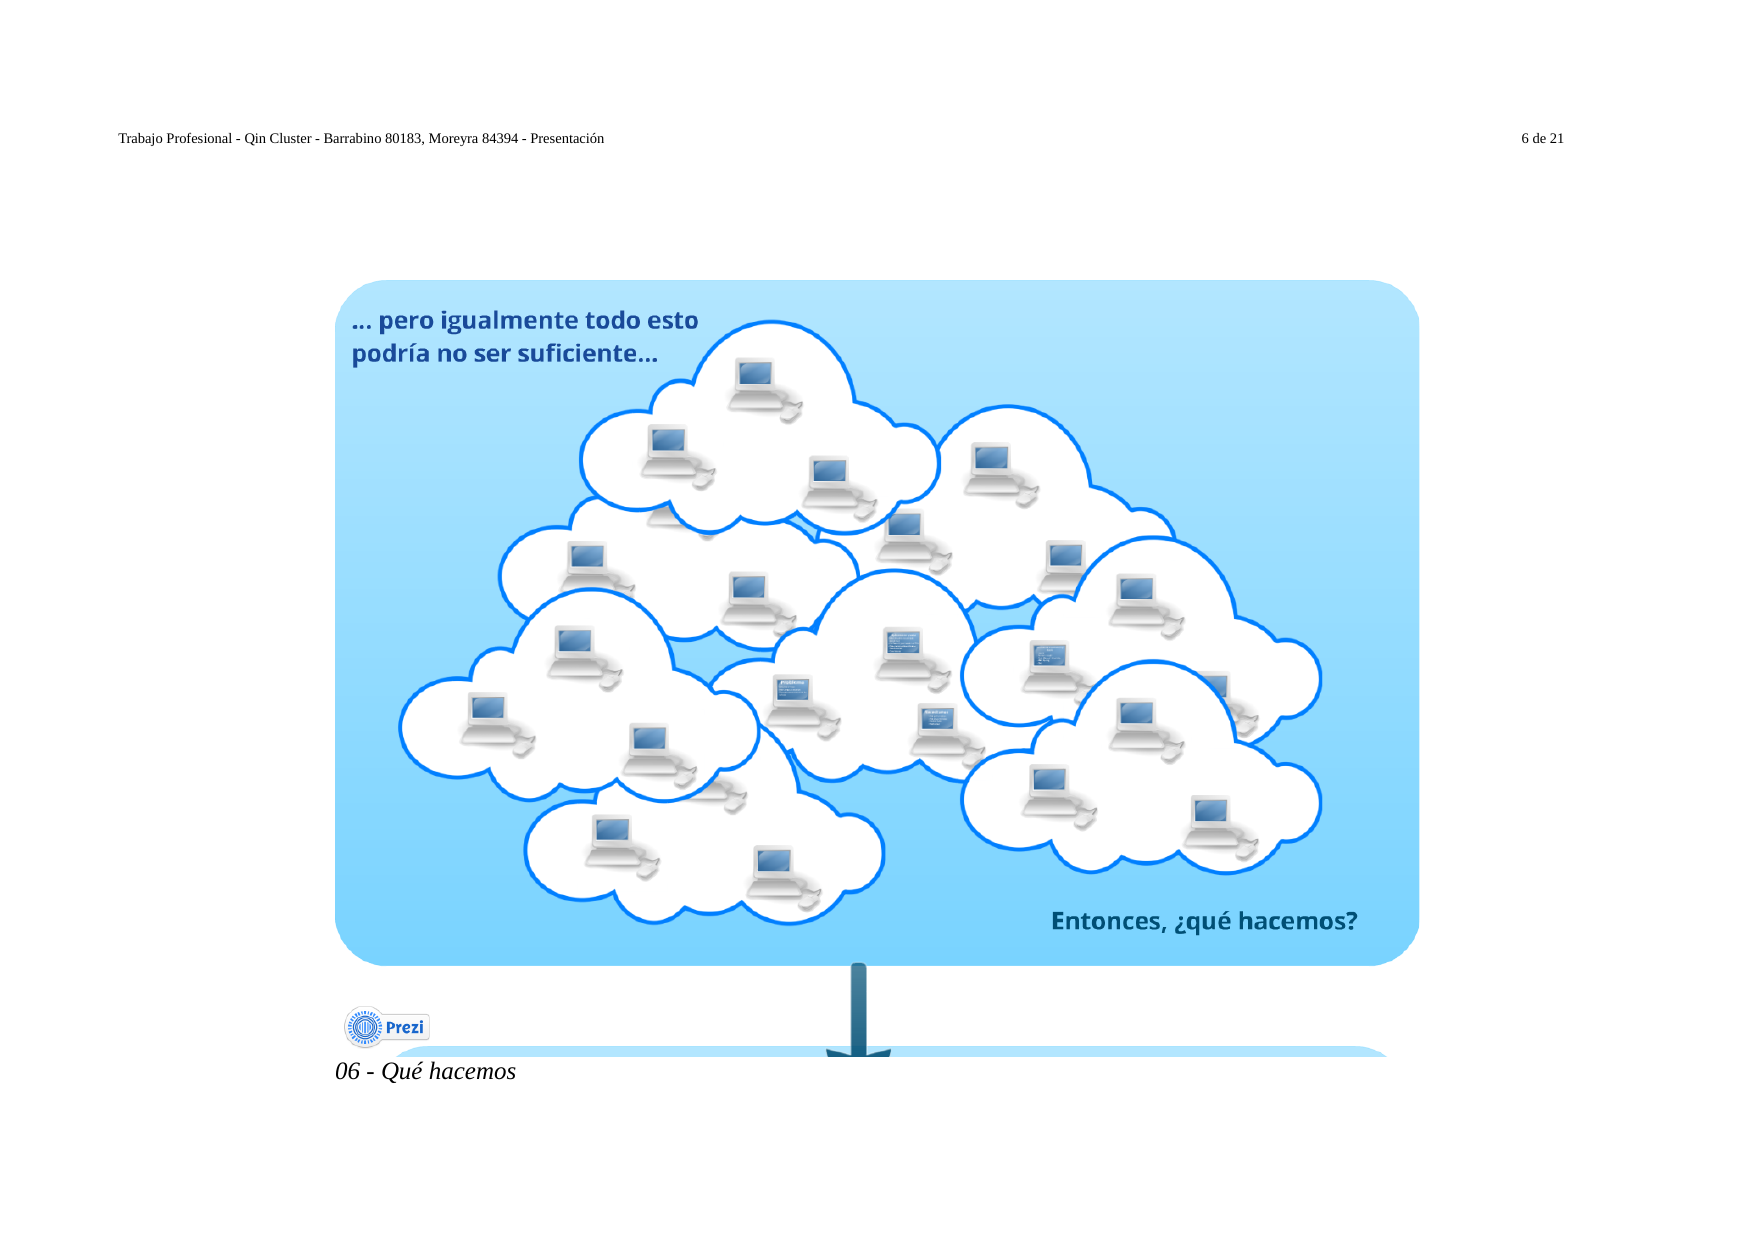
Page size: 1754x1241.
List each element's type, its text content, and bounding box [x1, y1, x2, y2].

text 06 - Qué hacemos [335, 1057, 1419, 1085]
picture [335, 188, 1420, 1057]
